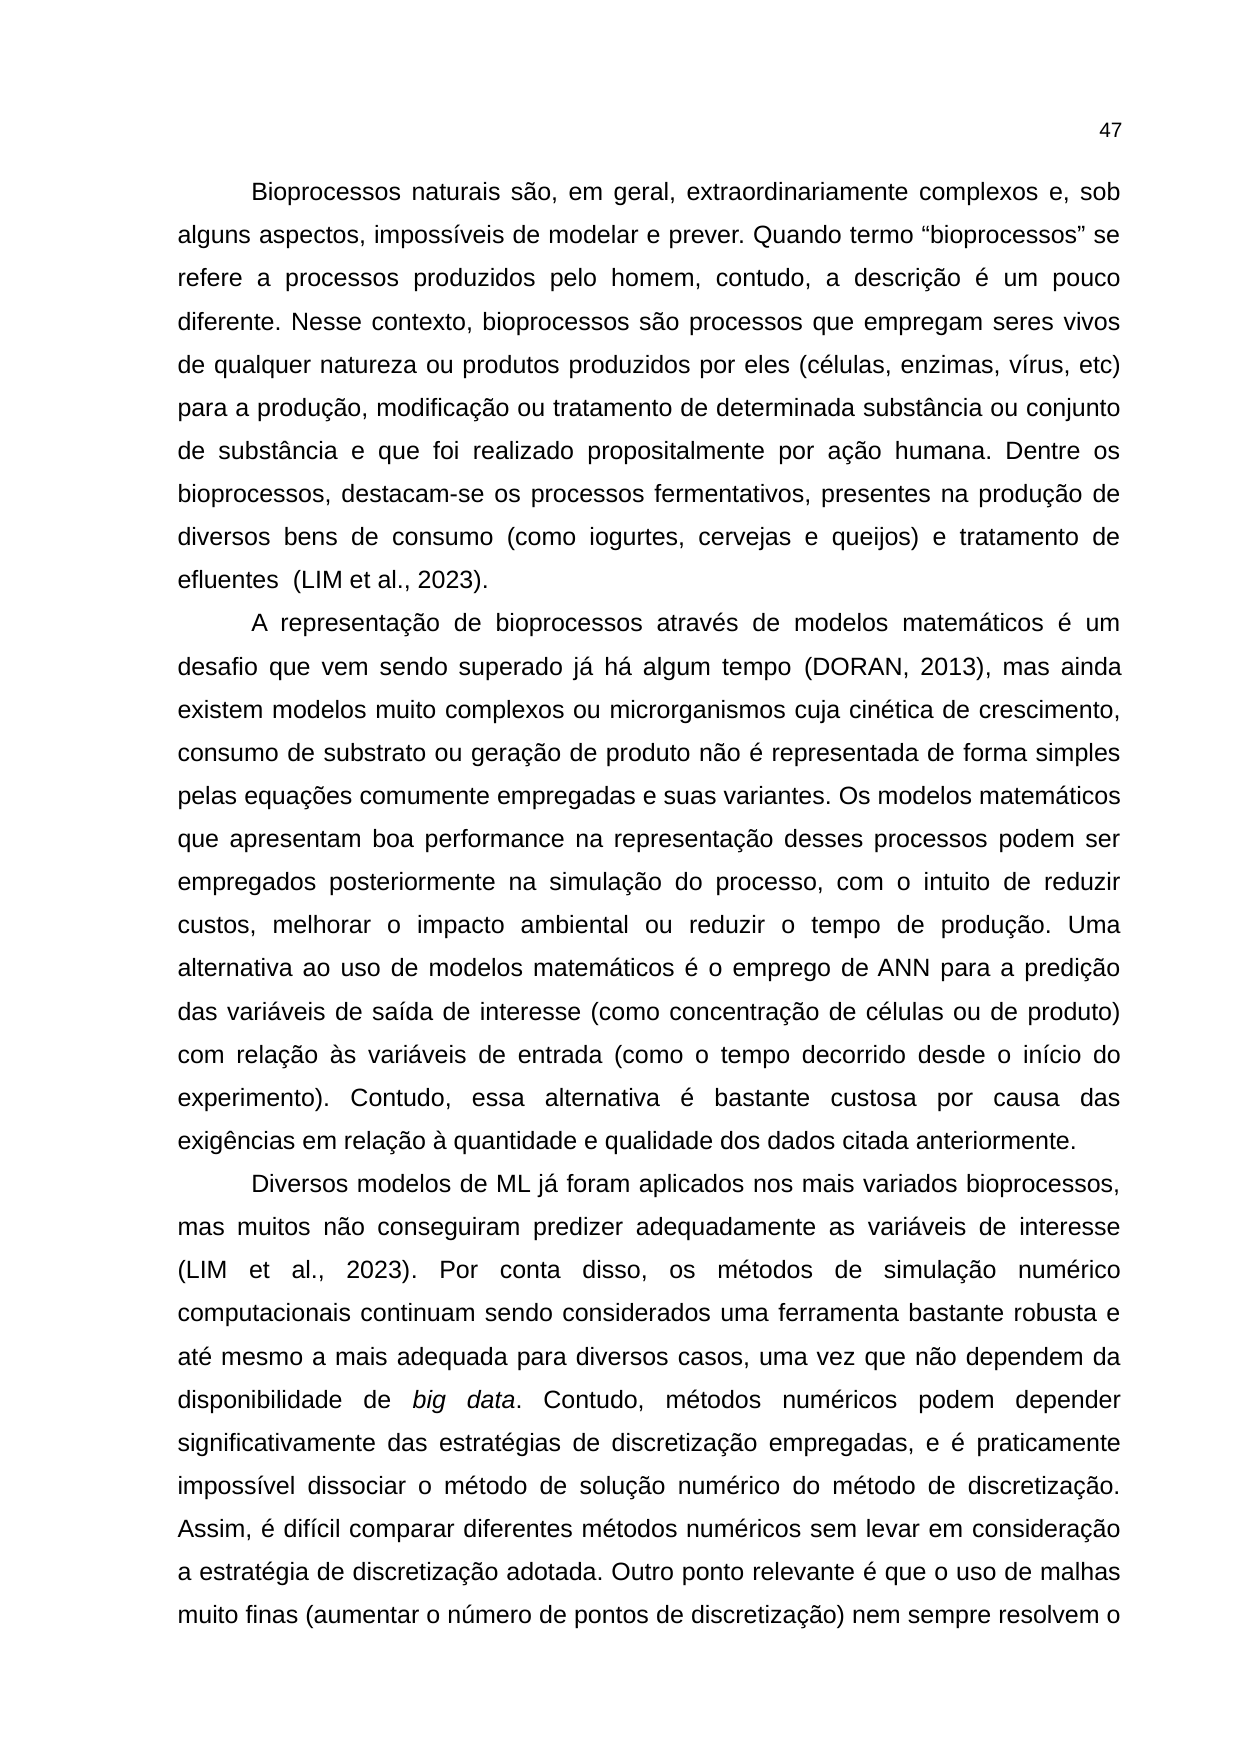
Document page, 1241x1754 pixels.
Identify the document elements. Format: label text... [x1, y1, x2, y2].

text Diversos modelos de ML já foram aplicados nos mais variados bioprocessos, mas muitos não conseguiram predizer adequadamente as variáveis de interesse (LIM et al., 2023). Por conta disso, os métodos de simulação numérico computacionais continuam sendo considerados uma ferramenta bastante robusta e até mesmo a mais adequada para diversos casos, uma vez que não dependem da disponibilidade de big data. Contudo, métodos numéricos podem depender significativamente das estratégias de discretização empregadas, e é praticamente impossível dissociar o método de solução numérico do método de discretização. Assim, é difícil comparar diferentes métodos numéricos sem levar em consideração a estratégia de discretização adotada. Outro ponto relevante é que o uso de malhas muito finas (aumentar o número de pontos de discretização) nem sempre resolvem o [177, 1169, 1122, 1629]
text A representação de bioprocessos através de modelos matemáticos é um desafio que vem sendo superado já há algum tempo (DORAN, 2013), mas ainda existem modelos muito complexos ou microrganismos cuja cinética de crescimento, consumo de substrato ou geração de produto não é representada de forma simples pelas equações comumente empregadas e suas variantes. Os modelos matemáticos que apresentam boa performance na representação desses processos podem ser empregados posteriormente na simulação do processo, com o intuito de reduzir custos, melhorar o impacto ambiental ou reduzir o tempo de produção. Uma alternativa ao uso de modelos matemáticos é o emprego de ANN para a predição das variáveis de saída de interesse (como concentração de células ou de produto) com relação às variáveis de entrada (como o tempo decorrido desde o início do experimento). Contudo, essa alternativa é bastante custosa por causa das exigências em relação à quantidade e qualidade dos dados citada anteriormente. [177, 608, 1122, 1154]
text Bioprocessos naturais são, em geral, extraordinariamente complexos e, sob alguns aspectos, impossíveis de modelar e prever. Quando termo “bioprocessos” se refere a processos produzidos pelo homem, contudo, a descrição é um pouco diferente. Nesse contexto, bioprocessos são processos que empregam seres vivos de qualquer natureza ou produtos produzidos por eles (células, enzimas, vírus, etc) para a produção, modificação ou tratamento de determinada substância ou conjunto de substância e que foi realizado propositalmente por ação humana. Dentre os bioprocessos, destacam-se os processos fermentativos, presentes na produção de diversos bens de consumo (como iogurtes, cervejas e queijos) e tratamento de efluentes (LIM et al., 2023). [177, 177, 1122, 594]
